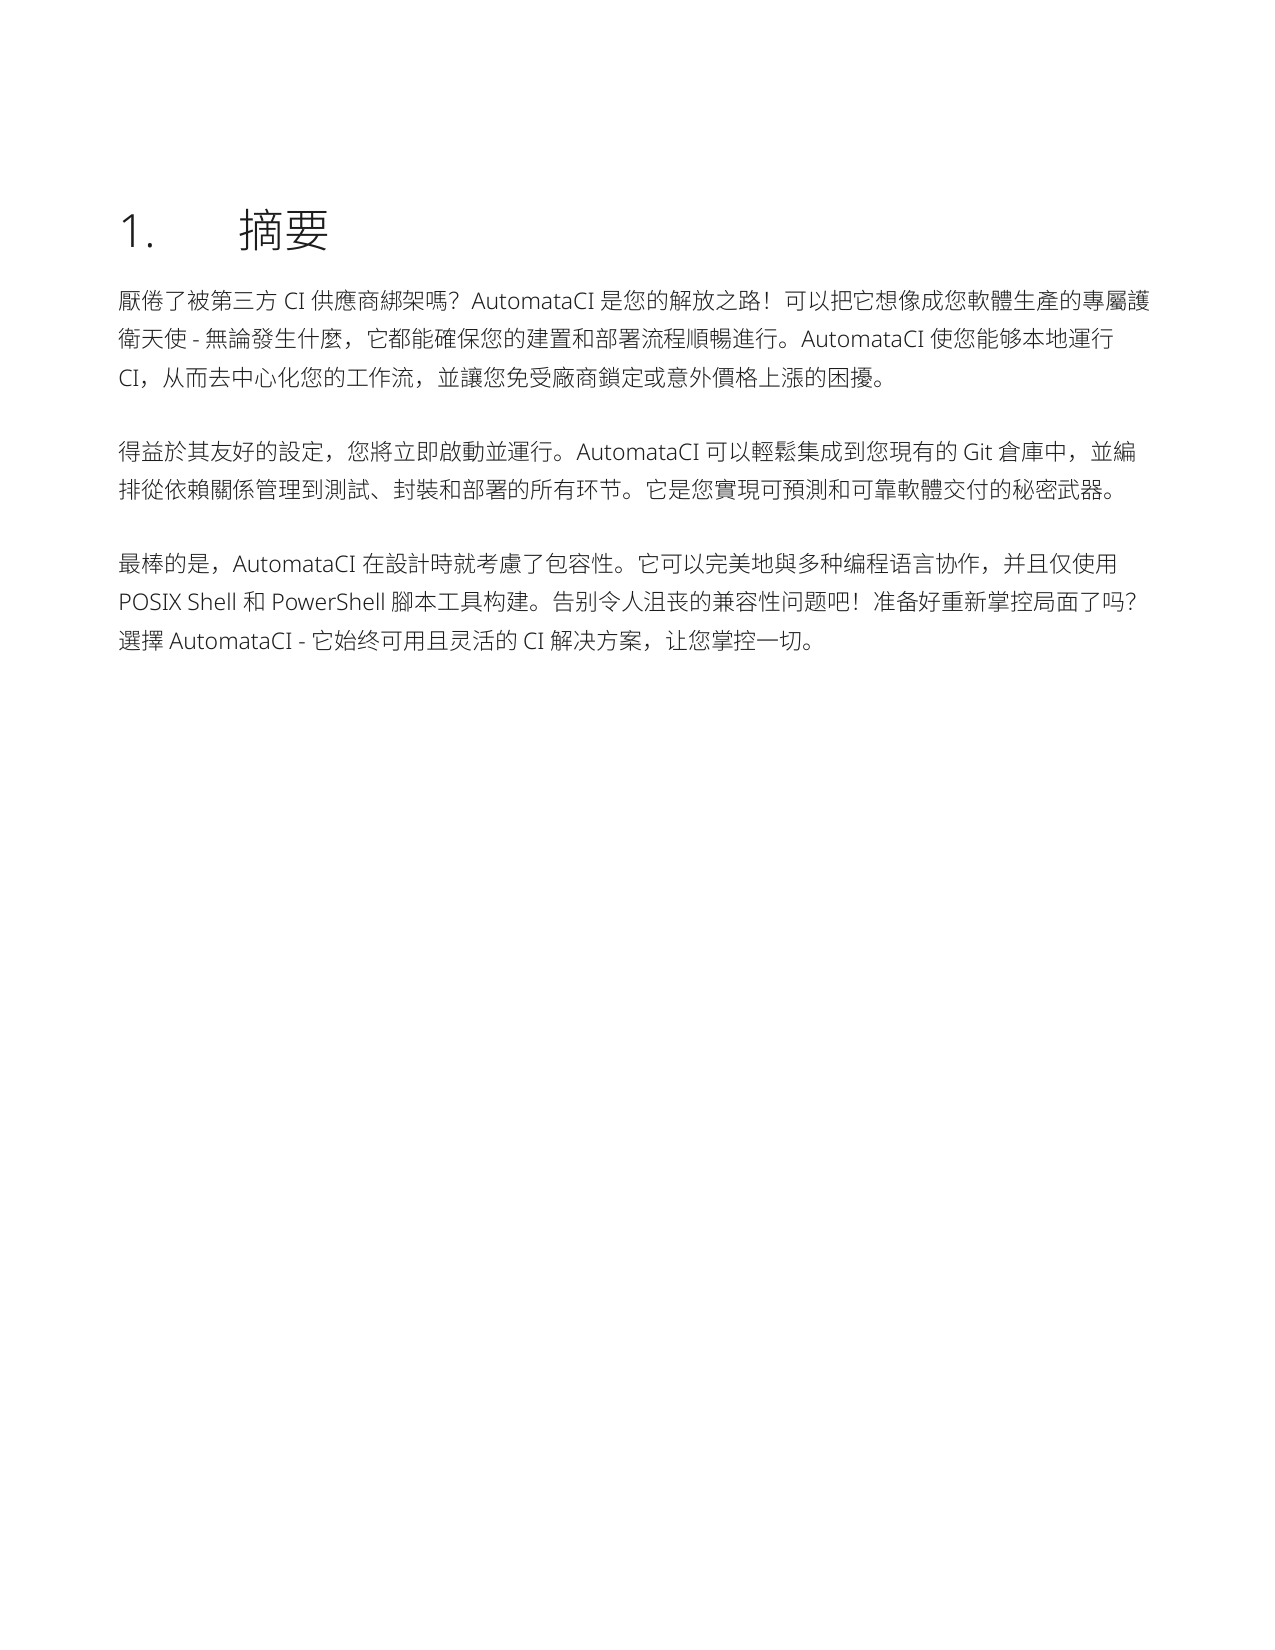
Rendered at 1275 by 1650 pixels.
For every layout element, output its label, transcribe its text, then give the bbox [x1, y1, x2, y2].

text 得益於其友好的設定，您將立即啟動並運行。AutomataCI 可以輕鬆集成到您現有的 Git 倉庫中，並編排從依賴關係管理到測試、封裝和部署的所有环节。它是您實現可預測和可靠軟體交付的秘密武器。 [118, 434, 1157, 505]
subtitle 摘要 [118, 194, 1157, 261]
text 厭倦了被第三方 CI 供應商綁架嗎？AutomataCI 是您的解放之路！可以把它想像成您軟體生產的專屬護衛天使 - 無論發生什麼，它都能確保您的建置和部署流程順暢進行。AutomataCI 使您能够本地運行 CI，从而去中心化您的工作流，並讓您免受廠商鎖定或意外價格上漲的困擾。 [118, 283, 1157, 393]
text 最棒的是，AutomataCI 在設計時就考慮了包容性。它可以完美地與多种编程语言协作，并且仅使用 POSIX Shell 和 PowerShell 腳本工具构建。告别令人沮丧的兼容性问题吧！准备好重新掌控局面了吗？選擇 AutomataCI - 它始终可用且灵活的 CI 解决方案，让您掌控一切。 [118, 546, 1157, 656]
